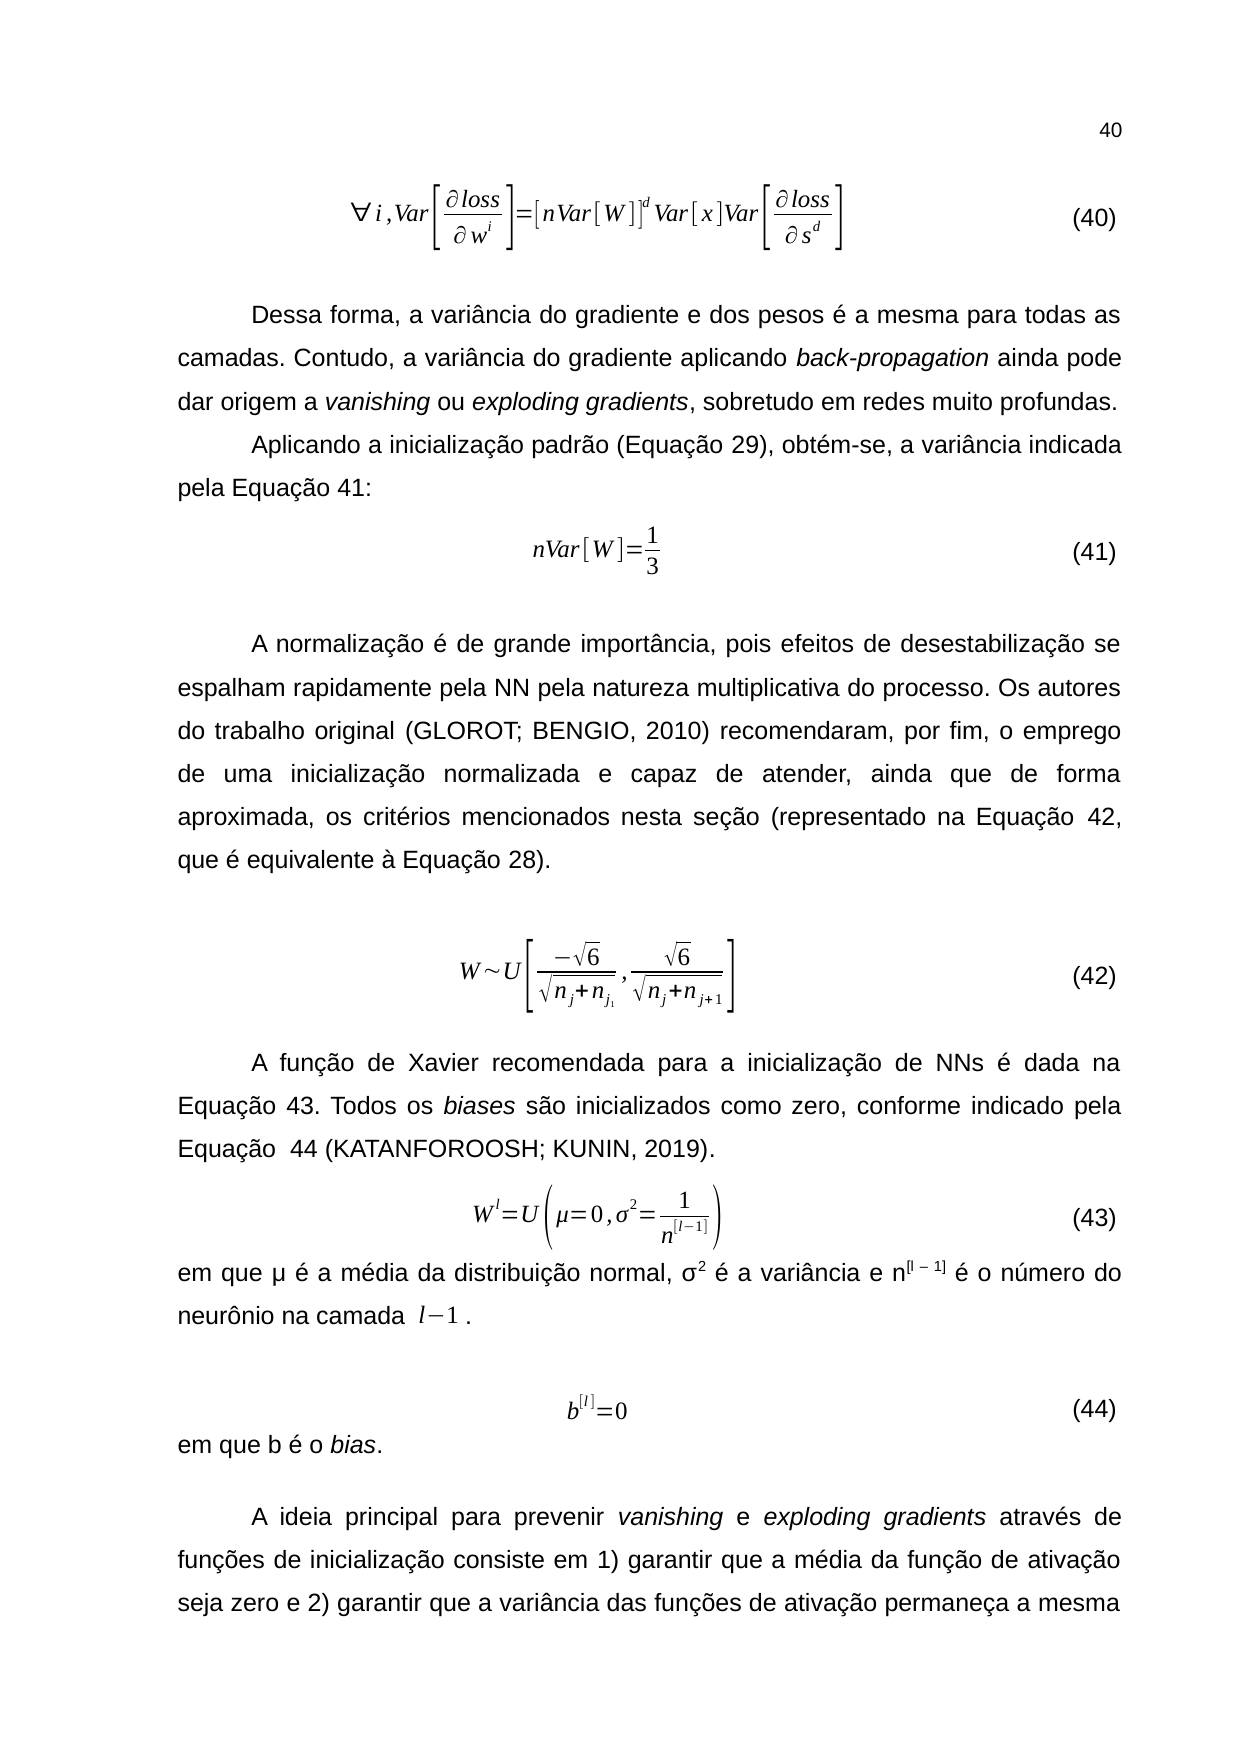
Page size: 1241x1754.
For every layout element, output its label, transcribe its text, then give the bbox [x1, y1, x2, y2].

table_header [177, 516, 1017, 586]
table_header (41) [1017, 516, 1122, 586]
table_header [177, 1387, 1017, 1429]
table_header (42) [1017, 931, 1122, 1019]
text A ideia principal para prevenir vanishing e exploding gradients através de funções de inicialização consiste em 1) garantir que a média da função de ativação seja zero e 2) garantir que a variância das funções de ativação permaneça a mesma [177, 1501, 1122, 1616]
table_header (44) [1017, 1387, 1122, 1429]
text em que b é o bias. [177, 1429, 1122, 1458]
text A normalização é de grande importância, pois efeitos de desestabilização se espalham rapidamente pela NN pela natureza multiplicativa do processo. Os autores do trabalho original (GLOROT; BENGIO, 2010) recomendaram, por fim, o emprego de uma inicialização normalizada e capaz de atender, ainda que de forma aproximada, os critérios mencionados nesta seção (representado na Equação 42, que é equivalente à Equação 28). [177, 629, 1122, 874]
table_header (40) [1017, 177, 1122, 257]
text Dessa forma, a variância do gradiente e dos pesos é a mesma para todas as camadas. Contudo, a variância do gradiente aplicando back-propagation ainda pode dar origem a vanishing ou exploding gradients, sobretudo em redes muito profundas. [177, 300, 1122, 415]
text em que μ é a média da distribuição normal, σ2 é a variância e n[l – 1] é o número do neurônio na camada . [177, 1258, 1122, 1329]
table_header [177, 931, 1017, 1019]
text A função de Xavier recomendada para a inicialização de NNs é dada na Equação 43. Todos os biases são inicializados como zero, conforme indicado pela Equação 44 (KATANFOROOSH; KUNIN, 2019). [177, 1048, 1122, 1163]
table_header (43) [1017, 1177, 1122, 1258]
table_header [177, 1177, 1017, 1258]
text Aplicando a inicialização padrão (Equação 29), obtém-se, a variância indicada pela Equação 41: [177, 430, 1122, 502]
table_header [177, 177, 1017, 257]
